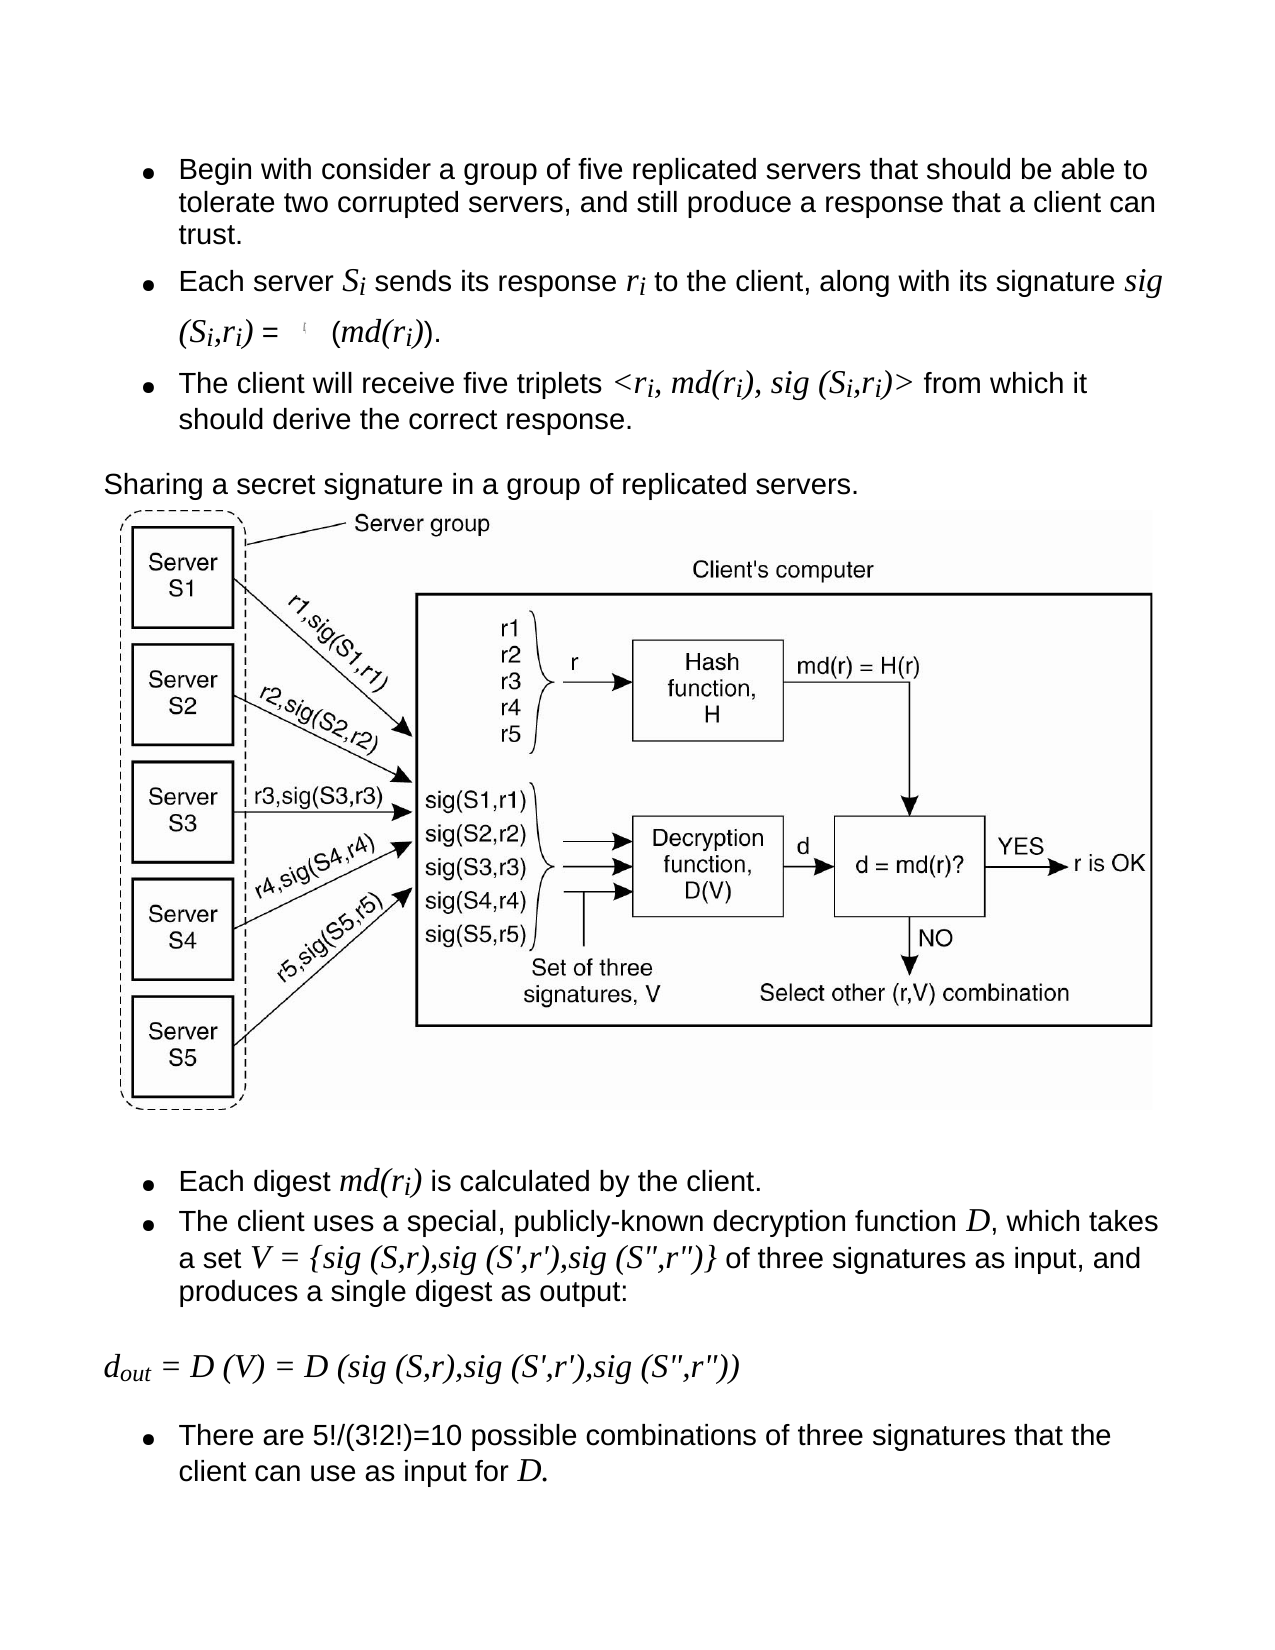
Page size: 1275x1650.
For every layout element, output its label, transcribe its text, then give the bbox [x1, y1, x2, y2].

list The client will receive five triplets <ri, md(ri), sig (Si,ri)> from which it should derive the correct response. [141, 352, 1172, 436]
list Each server Si sends its response ri to the client, along with its signature sig (Si,ri) = (md(ri)). [141, 251, 1172, 352]
text dout = D (V) = D (sig (S,r),sig (S',r'),sig (S",r")) [103, 1341, 1172, 1387]
list There are 5!/(3!2!)=10 possible combinations of three signatures that the client can use as input for D. [141, 1419, 1172, 1489]
picture [120, 510, 1153, 1110]
list Begin with consider a group of five replicated servers that should be able to tolerate two corrupted servers, and still produce a response that a client can trust. [141, 153, 1172, 251]
list Each digest md(ri) is calculated by the client. [141, 1151, 1172, 1202]
text Sharing a secret signature in a group of replicated servers. [103, 468, 1172, 501]
list The client uses a special, publicly-known decryption function D, which takes a set V = {sig (S,r),sig (S',r'),sig (S",r")} of three signatures as input, and produces a single digest as output: [141, 1202, 1172, 1308]
picture [303, 321, 307, 334]
